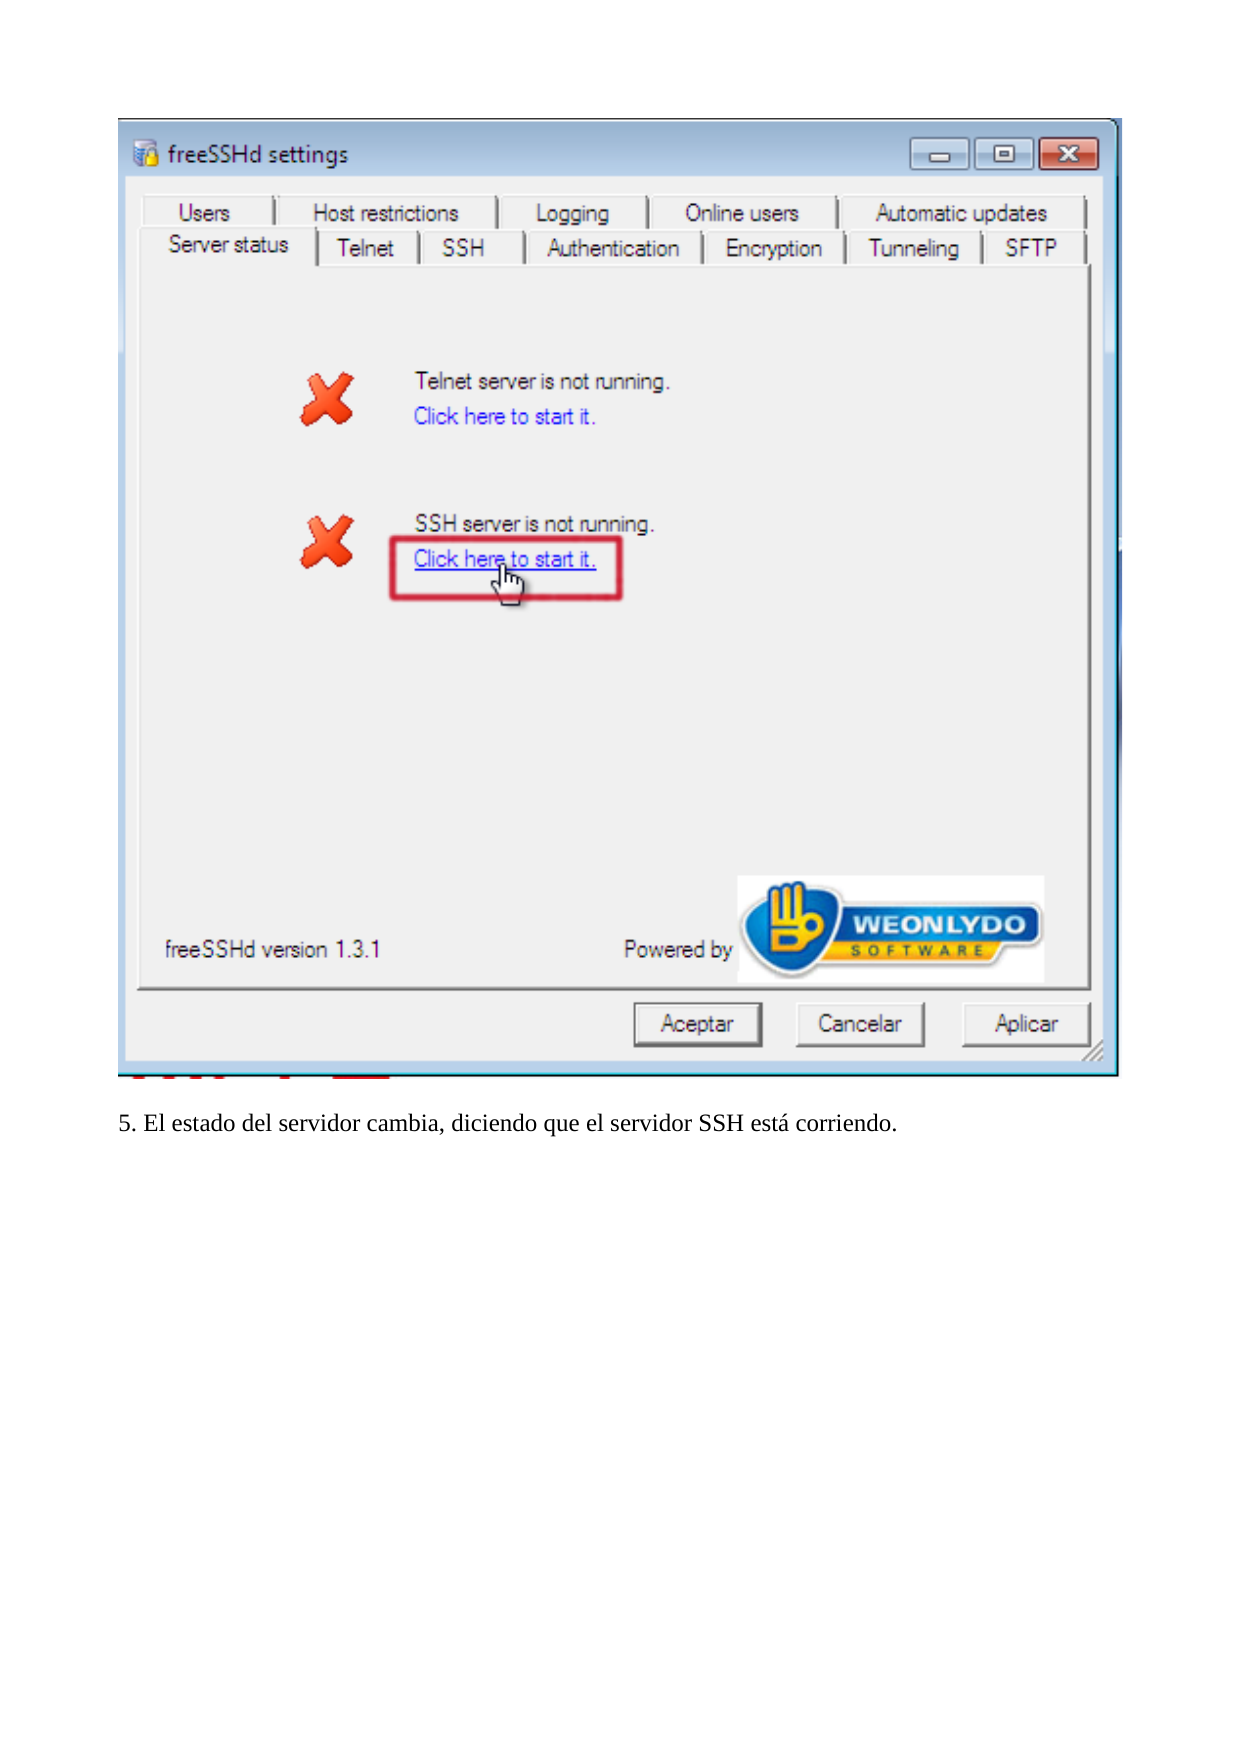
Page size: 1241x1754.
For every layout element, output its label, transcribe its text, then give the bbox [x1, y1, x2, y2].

picture [118, 118, 1123, 1079]
text 5. El estado del servidor cambia, diciendo que el servidor SSH está corriendo. [118, 1108, 1122, 1137]
